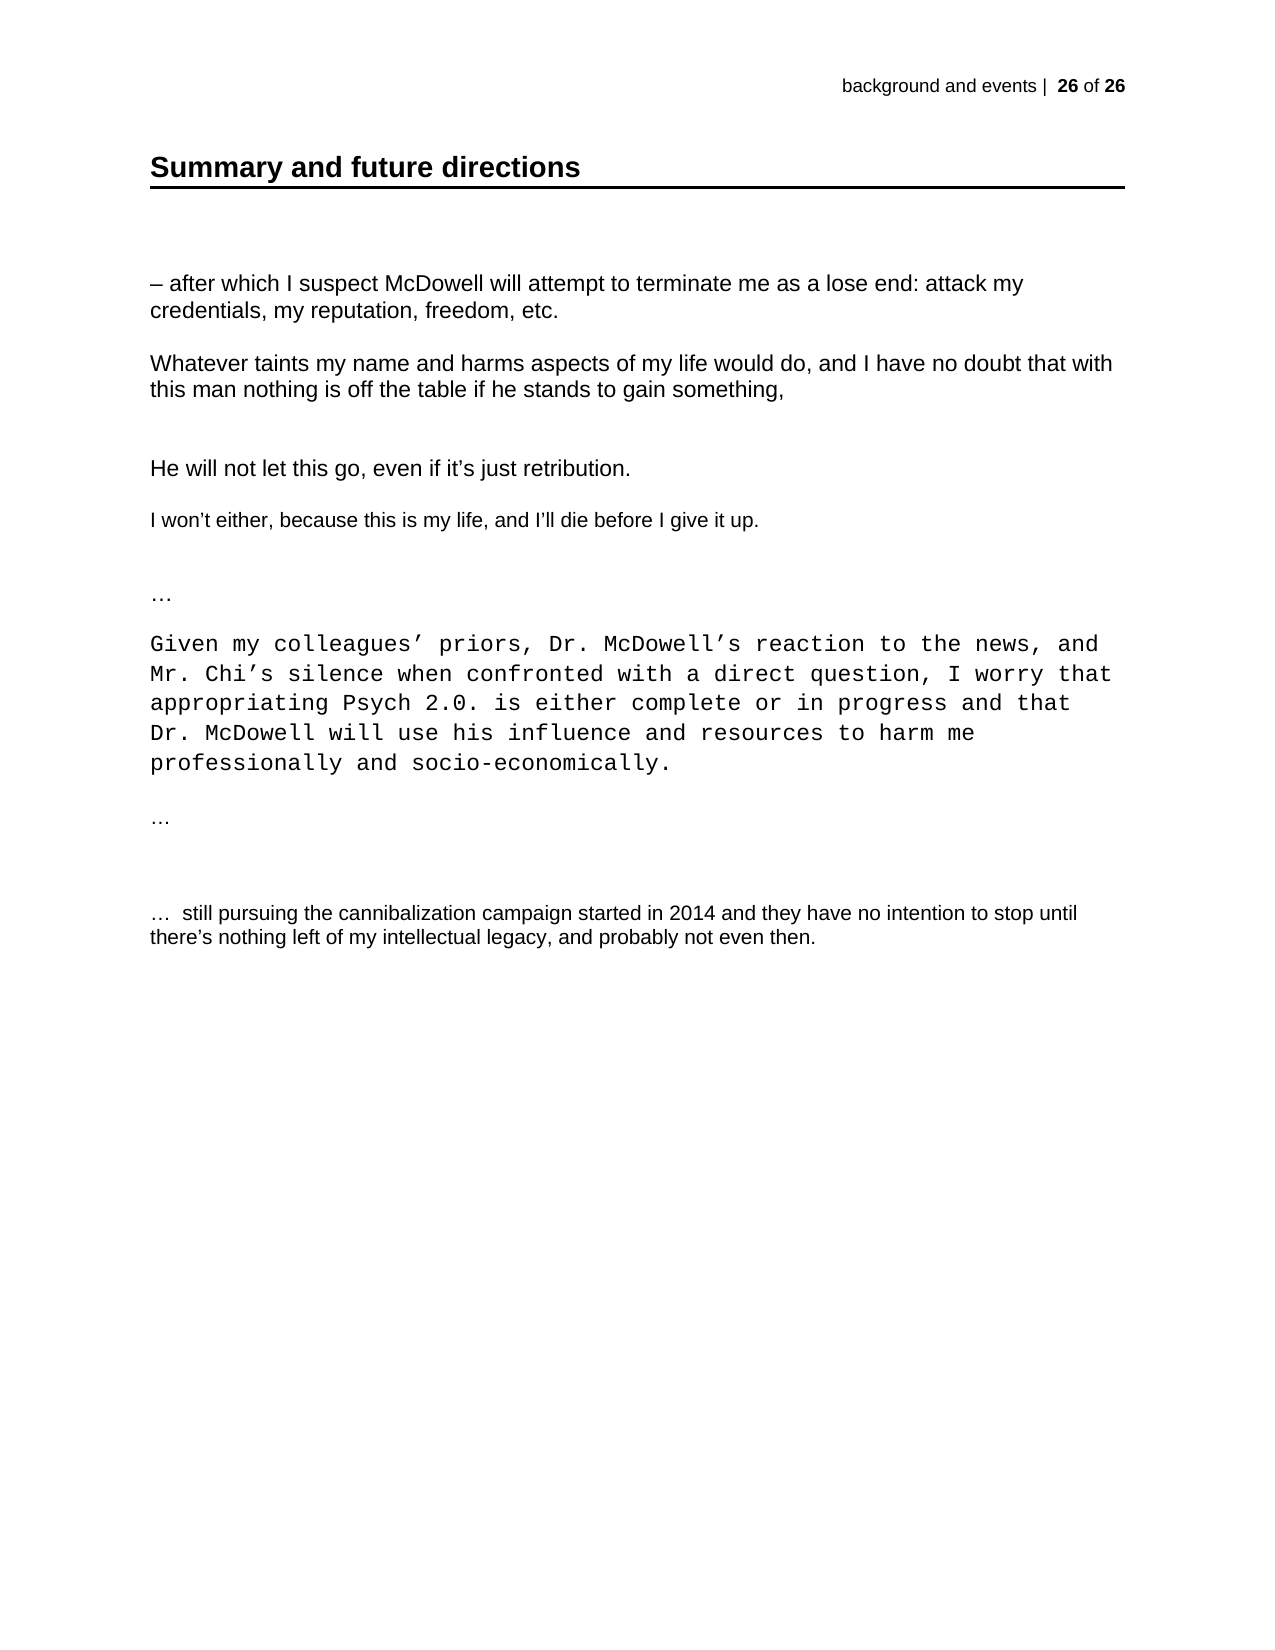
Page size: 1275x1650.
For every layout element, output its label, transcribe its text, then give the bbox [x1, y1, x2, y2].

subtitle Summary and future directions [150, 150, 1125, 186]
text He will not let this go, even if it’s just retribution. [150, 455, 1125, 481]
text – after which I suspect McDowell will attempt to terminate me as a lose end: attack my credentials, my reputation, freedom, etc. [150, 270, 1125, 323]
text I won’t either, because this is my life, and I’ll die before I give it up. [150, 508, 1125, 532]
text … still pursuing the cannibalization campaign started in 2014 and they have no intention to stop until there’s nothing left of my intellectual legacy, and probably not even then. [150, 901, 1125, 949]
text Whatever taints my name and harms aspects of my life would do, and I have no doubt that with this man nothing is off the table if he stands to gain something, [150, 349, 1125, 402]
text Given my colleagues’ priors, Dr. McDowell’s reaction to the news, and Mr. Chi’s silence when confronted with a direct question, I worry that appropriating Psych 2.0. is either complete or in progress and that Dr. McDowell will use his influence and resources to harm me professionally and socio-economically. [150, 632, 1125, 777]
text … [150, 805, 1125, 829]
text … [150, 579, 1125, 606]
